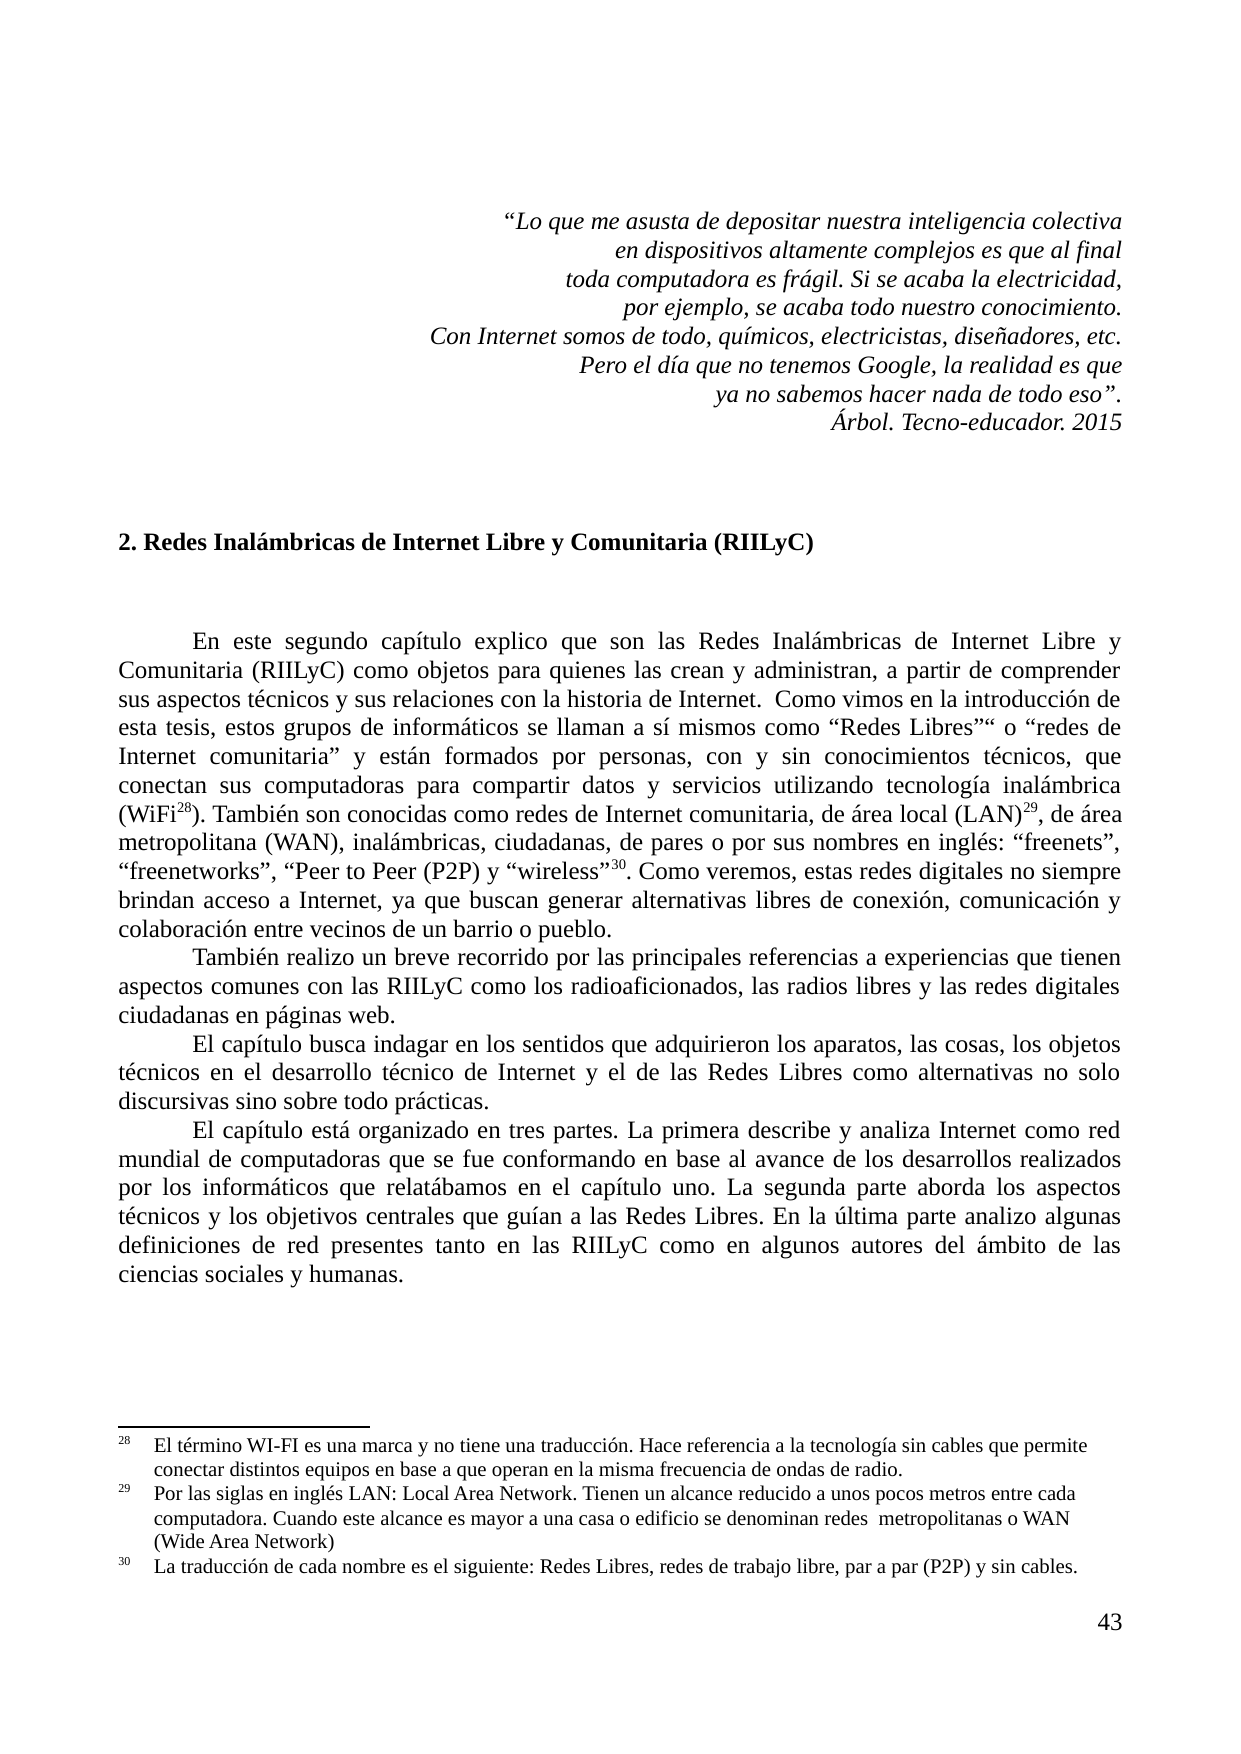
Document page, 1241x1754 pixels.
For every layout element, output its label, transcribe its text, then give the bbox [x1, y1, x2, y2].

text El término WI-FI es una marca y no tiene una traducción. Hace referencia a la tecnología sin cables que permite conectar distintos equipos en base a que operan en la misma frecuencia de ondas de radio. [118, 1433, 1122, 1481]
text en dispositivos altamente complejos es que al final [118, 235, 1122, 264]
text ya no sabemos hacer nada de todo eso”. [118, 379, 1122, 407]
text Por las siglas en inglés LAN: Local Area Network. Tienen un alcance reducido a unos pocos metros entre cada computadora. Cuando este alcance es mayor a una casa o edificio se denominan redes metropolitanas o WAN (Wide Area Network) [118, 1481, 1122, 1553]
text Árbol. Tecno-educador. 2015 [118, 407, 1122, 436]
text La traducción de cada nombre es el siguiente: Redes Libres, redes de trabajo libre, par a par (P2P) y sin cables. [118, 1553, 1122, 1578]
text El capítulo busca indagar en los sentidos que adquirieron los aparatos, las cosas, los objetos técnicos en el desarrollo técnico de Internet y el de las Redes Libres como alternativas no solo discursivas sino sobre todo prácticas. [118, 1029, 1122, 1115]
text Pero el día que no tenemos Google, la realidad es que [118, 350, 1122, 379]
subtitle 2. Redes Inalámbricas de Internet Libre y Comunitaria (RIILyC) [118, 527, 1122, 556]
text El capítulo está organizado en tres partes. La primera describe y analiza Internet como red mundial de computadoras que se fue conformando en base al avance de los desarrollos realizados por los informáticos que relatábamos en el capítulo uno. La segunda parte aborda los aspectos técnicos y los objetivos centrales que guían a las Redes Libres. En la última parte analizo algunas definiciones de red presentes tanto en las RIILyC como en algunos autores del ámbito de las ciencias sociales y humanas. [118, 1115, 1122, 1287]
text toda computadora es frágil. Si se acaba la electricidad, [118, 264, 1122, 292]
text Con Internet somos de todo, químicos, electricistas, diseñadores, etc. [118, 321, 1122, 350]
text También realizo un breve recorrido por las principales referencias a experiencias que tienen aspectos comunes con las RIILyC como los radioaficionados, las radios libres y las redes digitales ciudadanas en páginas web. [118, 942, 1122, 1029]
text “Lo que me asusta de depositar nuestra inteligencia colectiva [118, 206, 1122, 235]
text por ejemplo, se acaba todo nuestro conocimiento. [118, 292, 1122, 321]
text En este segundo capítulo explico que son las Redes Inalámbricas de Internet Libre y Comunitaria (RIILyC) como objetos para quienes las crean y administran, a partir de comprender sus aspectos técnicos y sus relaciones con la historia de Internet. Como vimos en la introducción de esta tesis, estos grupos de informáticos se llaman a sí mismos como “Redes Libres”“ o “redes de Internet comunitaria” y están formados por personas, con y sin conocimientos técnicos, que conectan sus computadoras para compartir datos y servicios utilizando tecnología inalámbrica (WiFi). También son conocidas como redes de Internet comunitaria, de área local (LAN), de área metropolitana (WAN), inalámbricas, ciudadanas, de pares o por sus nombres en inglés: “freenets”, “freenetworks”, “Peer to Peer (P2P) y “wireless”. Como veremos, estas redes digitales no siempre brindan acceso a Internet, ya que buscan generar alternativas libres de conexión, comunicación y colaboración entre vecinos de un barrio o pueblo. [118, 626, 1122, 942]
